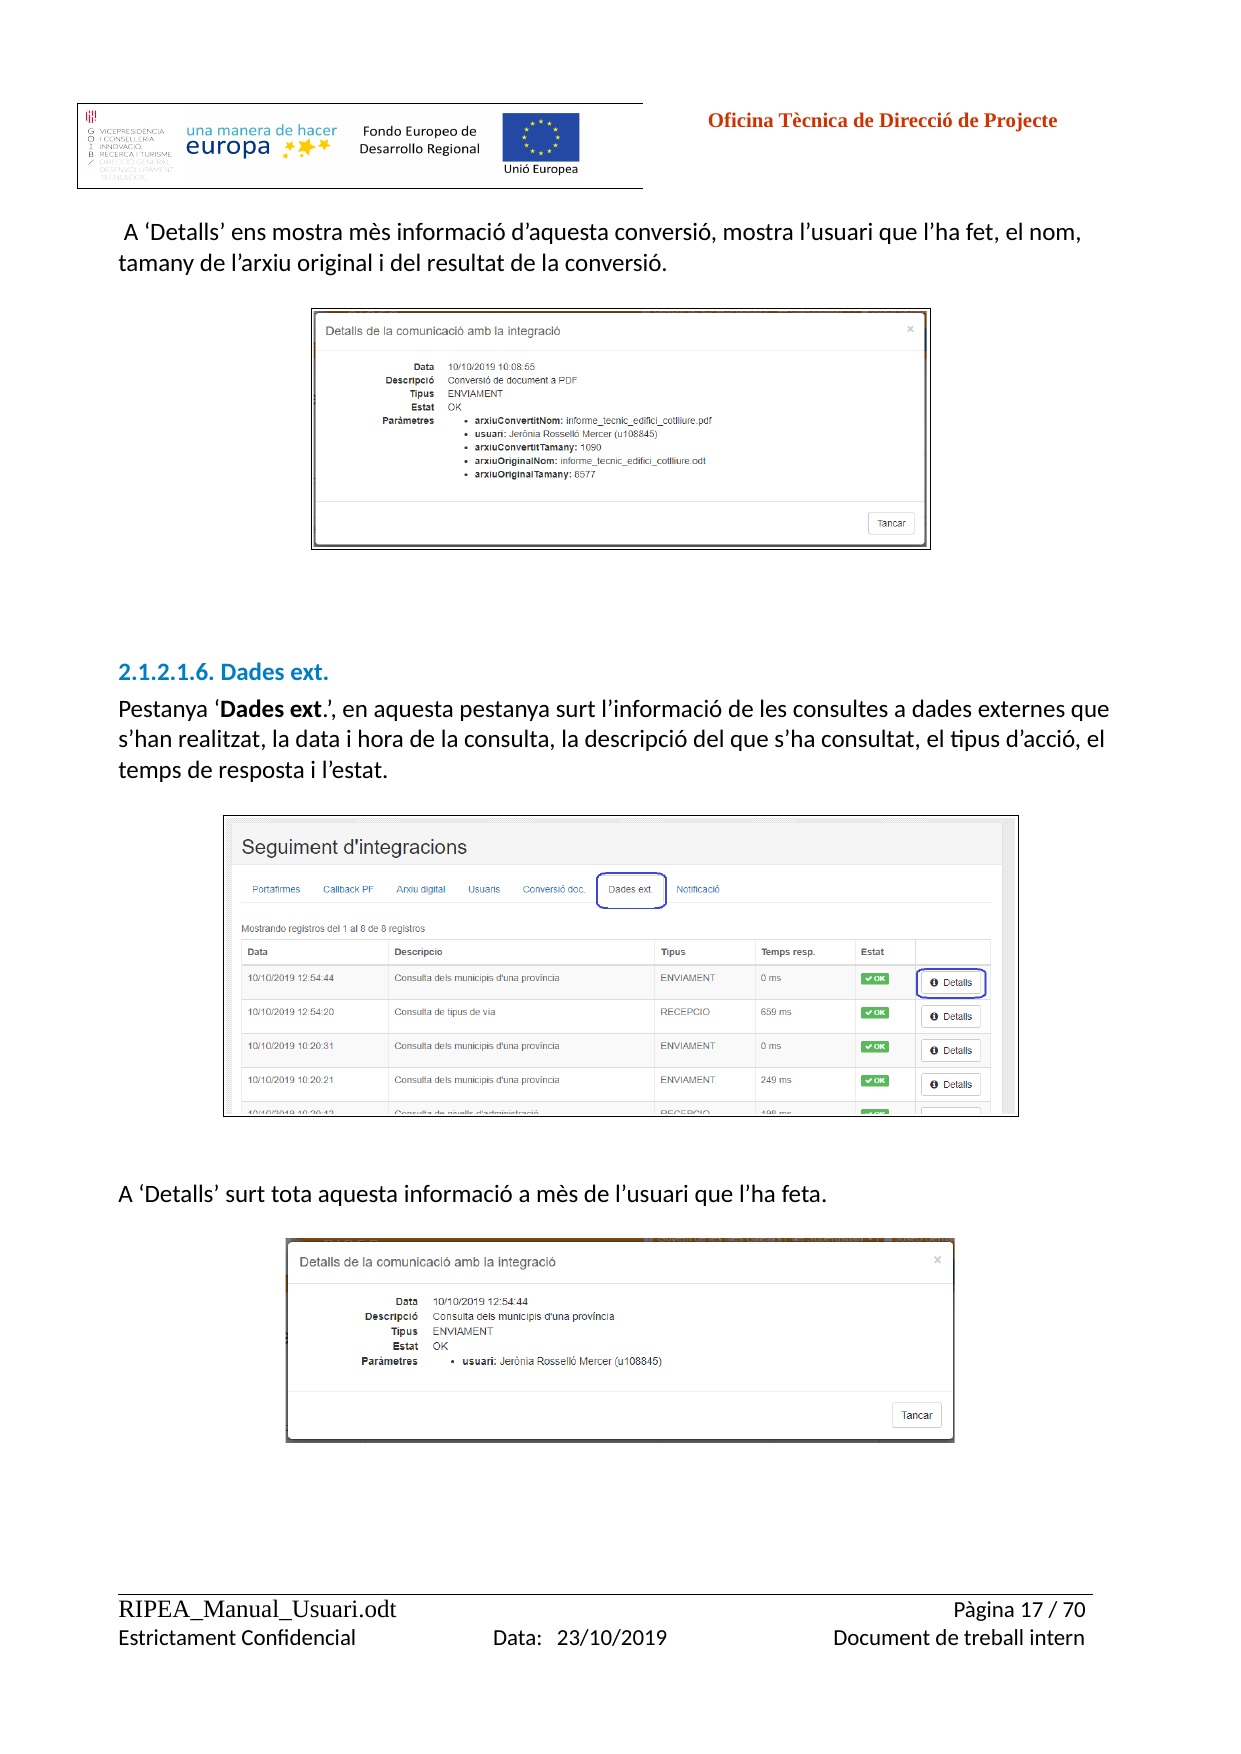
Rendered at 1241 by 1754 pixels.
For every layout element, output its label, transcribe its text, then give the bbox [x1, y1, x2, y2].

picture [225, 818, 1015, 1114]
picture [313, 311, 927, 547]
text Pestanya ‘Dades ext.’, en aquesta pestanya surt l’informació de les consultes a dades externes que s’han realitzat, la data i hora de la consulta, la descripció del que s’ha consultat, el tipus d’acció, el temps de resposta i l’estat. [118, 693, 1122, 784]
subtitle 2.1.2.1.6. Dades ext. [118, 656, 1122, 687]
text A ‘Detalls’ surt tota aquesta informació a mès de l’usuari que l’ha feta. [118, 1178, 1122, 1208]
picture [285, 1238, 955, 1443]
picture [184, 108, 585, 182]
picture [82, 108, 178, 182]
text A ‘Detalls’ ens mostra mès informació d’aquesta conversió, mostra l’usuari que l’ha fet, el nom, tamany de l’arxiu original i del resultat de la conversió. [118, 216, 1122, 277]
